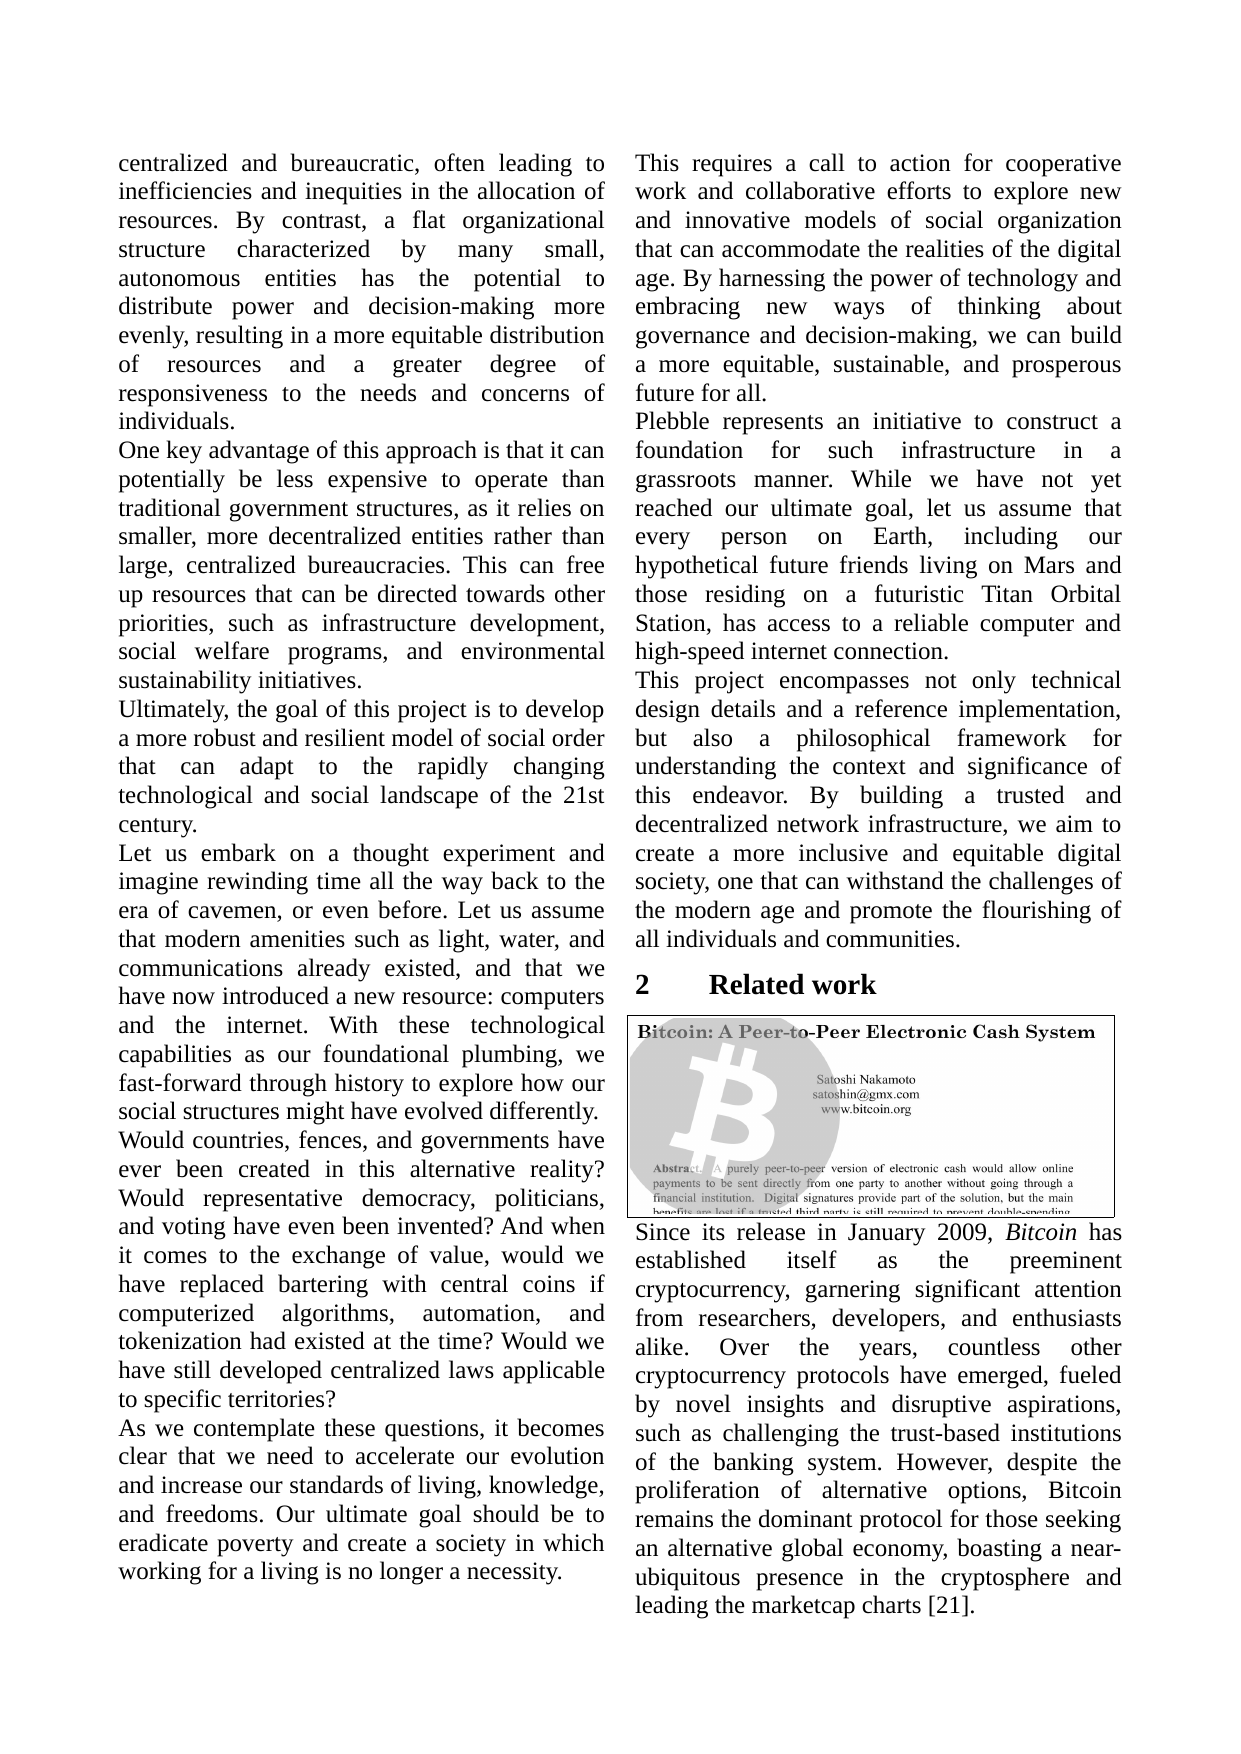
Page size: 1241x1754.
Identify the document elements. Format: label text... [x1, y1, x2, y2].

text Let us embark on a thought experiment and imagine rewinding time all the way back to the era of cavemen, or even before. Let us assume that modern amenities such as light, water, and communications already existed, and that we have now introduced a new resource: computers and the internet. With these technological capabilities as our foundational plumbing, we fast-forward through history to explore how our social structures might have evolved differently. [118, 838, 605, 1125]
picture [629, 1018, 1111, 1214]
text One key advantage of this approach is that it can potentially be less expensive to operate than traditional government structures, as it relies on smaller, more decentralized entities rather than large, centralized bureaucracies. This can free up resources that can be directed towards other priorities, such as infrastructure development, social welfare programs, and environmental sustainability initiatives. [118, 435, 605, 694]
text Ultimately, the goal of this project is to develop a more robust and resilient model of social order that can adapt to the rapidly changing technological and social landscape of the 21st century. [118, 694, 605, 838]
text This project encompasses not only technical design details and a reference implementation, but also a philosophical framework for understanding the context and significance of this endeavor. By building a trusted and decentralized network infrastructure, we aim to create a more inclusive and equitable digital society, one that can withstand the challenges of the modern age and promote the flourishing of all individuals and communities. [635, 665, 1122, 953]
text centralized and bureaucratic, often leading to inefficiencies and inequities in the allocation of resources. By contrast, a flat organizational structure characterized by many small, autonomous entities has the potential to distribute power and decision-making more evenly, resulting in a more equitable distribution of resources and a greater degree of responsiveness to the needs and concerns of individuals. [118, 148, 605, 435]
text Plebble represents an initiative to construct a foundation for such infrastructure in a grassroots manner. While we have not yet reached our ultimate goal, let us assume that every person on Earth, including our hypothetical future friends living on Mars and those residing on a futuristic Titan Orbital Station, has access to a reliable computer and high-speed internet connection. [635, 406, 1122, 665]
text This requires a call to action for cooperative work and collaborative efforts to explore new and innovative models of social organization that can accommodate the realities of the digital age. By harnessing the power of technology and embracing new ways of thinking about governance and decision-making, we can build a more equitable, sustainable, and prosperous future for all. [635, 148, 1122, 406]
subtitle Related work [635, 967, 1122, 1001]
text Would countries, fences, and governments have ever been created in this alternative reality? Would representative democracy, politicians, and voting have even been invented? And when it comes to the exchange of value, would we have replaced bartering with central coins if computerized algorithms, automation, and tokenization had existed at the time? Would we have still developed centralized laws applicable to specific territories? [118, 1125, 605, 1413]
text Since its release in January 2009, Bitcoin has established itself as the preeminent cryptocurrency, garnering significant attention from researchers, developers, and enthusiasts alike. Over the years, countless other cryptocurrency protocols have emerged, fueled by novel insights and disruptive aspirations, such as challenging the trust-based institutions of the banking system. However, despite the proliferation of alternative options, Bitcoin remains the dominant protocol for those seeking an alternative global economy, boasting a near-ubiquitous presence in the cryptosphere and leading the marketcap charts [21]. [628, 1013, 1122, 1619]
text As we contemplate these questions, it becomes clear that we need to accelerate our evolution and increase our standards of living, knowledge, and freedoms. Our ultimate goal should be to eradicate poverty and create a society in which working for a living is no longer a necessity. [118, 1413, 605, 1585]
